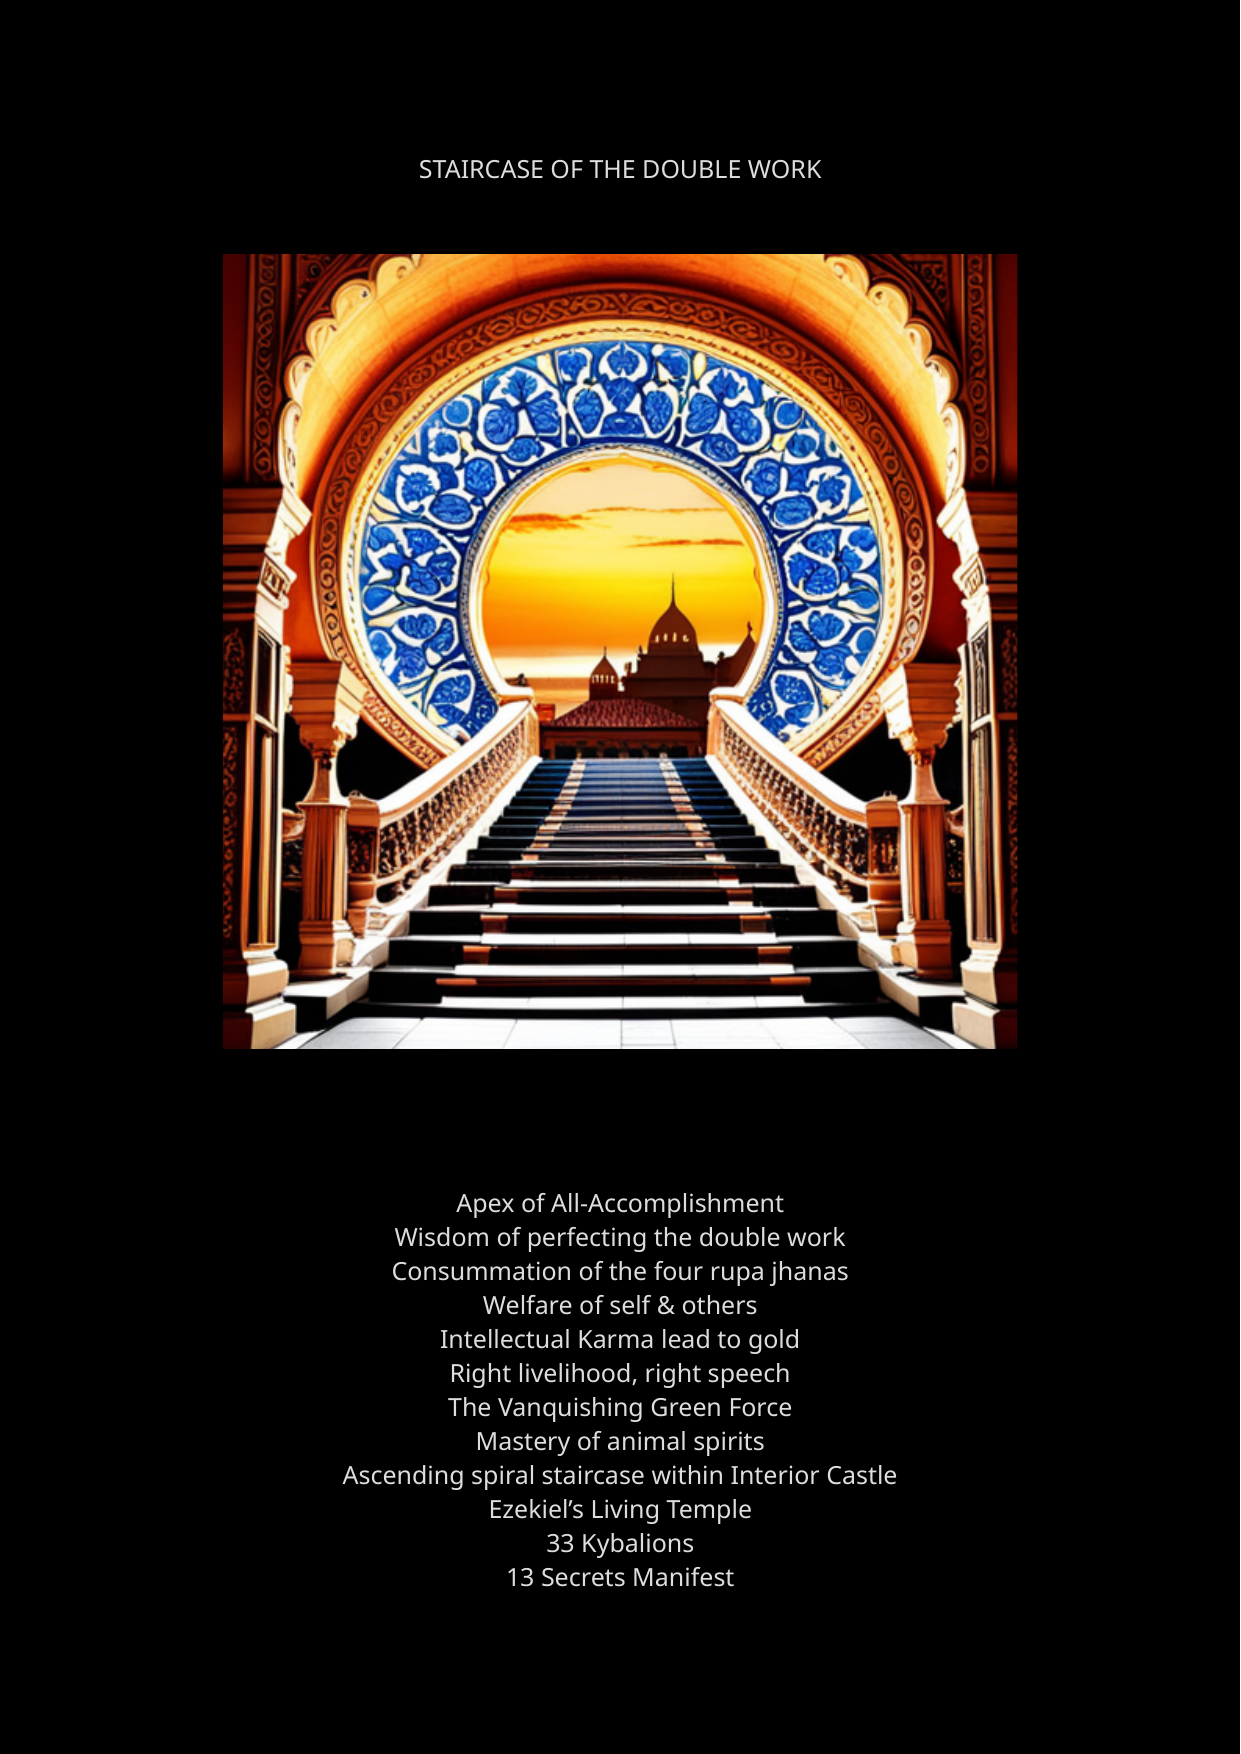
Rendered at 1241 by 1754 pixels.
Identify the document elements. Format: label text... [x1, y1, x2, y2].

text Right livelihood, right speech [118, 1356, 1122, 1389]
text Consummation of the four rupa jhanas [118, 1253, 1122, 1287]
text Intellectual Karma lead to gold [118, 1321, 1122, 1356]
text Mastery of animal spirits [118, 1424, 1122, 1458]
text Ezekiel’s Living Temple [118, 1492, 1122, 1526]
text Welfare of self & others [118, 1287, 1122, 1321]
text Ascending spiral staircase within Interior Castle [118, 1458, 1122, 1492]
text Wisdom of perfecting the double work [118, 1219, 1122, 1253]
text STAIRCASE OF THE DOUBLE WORK [118, 152, 1122, 186]
text 33 Kybalions [118, 1526, 1122, 1560]
text The Vanquishing Green Force [118, 1389, 1122, 1424]
picture [222, 254, 1018, 1049]
text 13 Secrets Manifest [118, 1560, 1122, 1594]
text Apex of All-Accomplishment [118, 1185, 1122, 1219]
